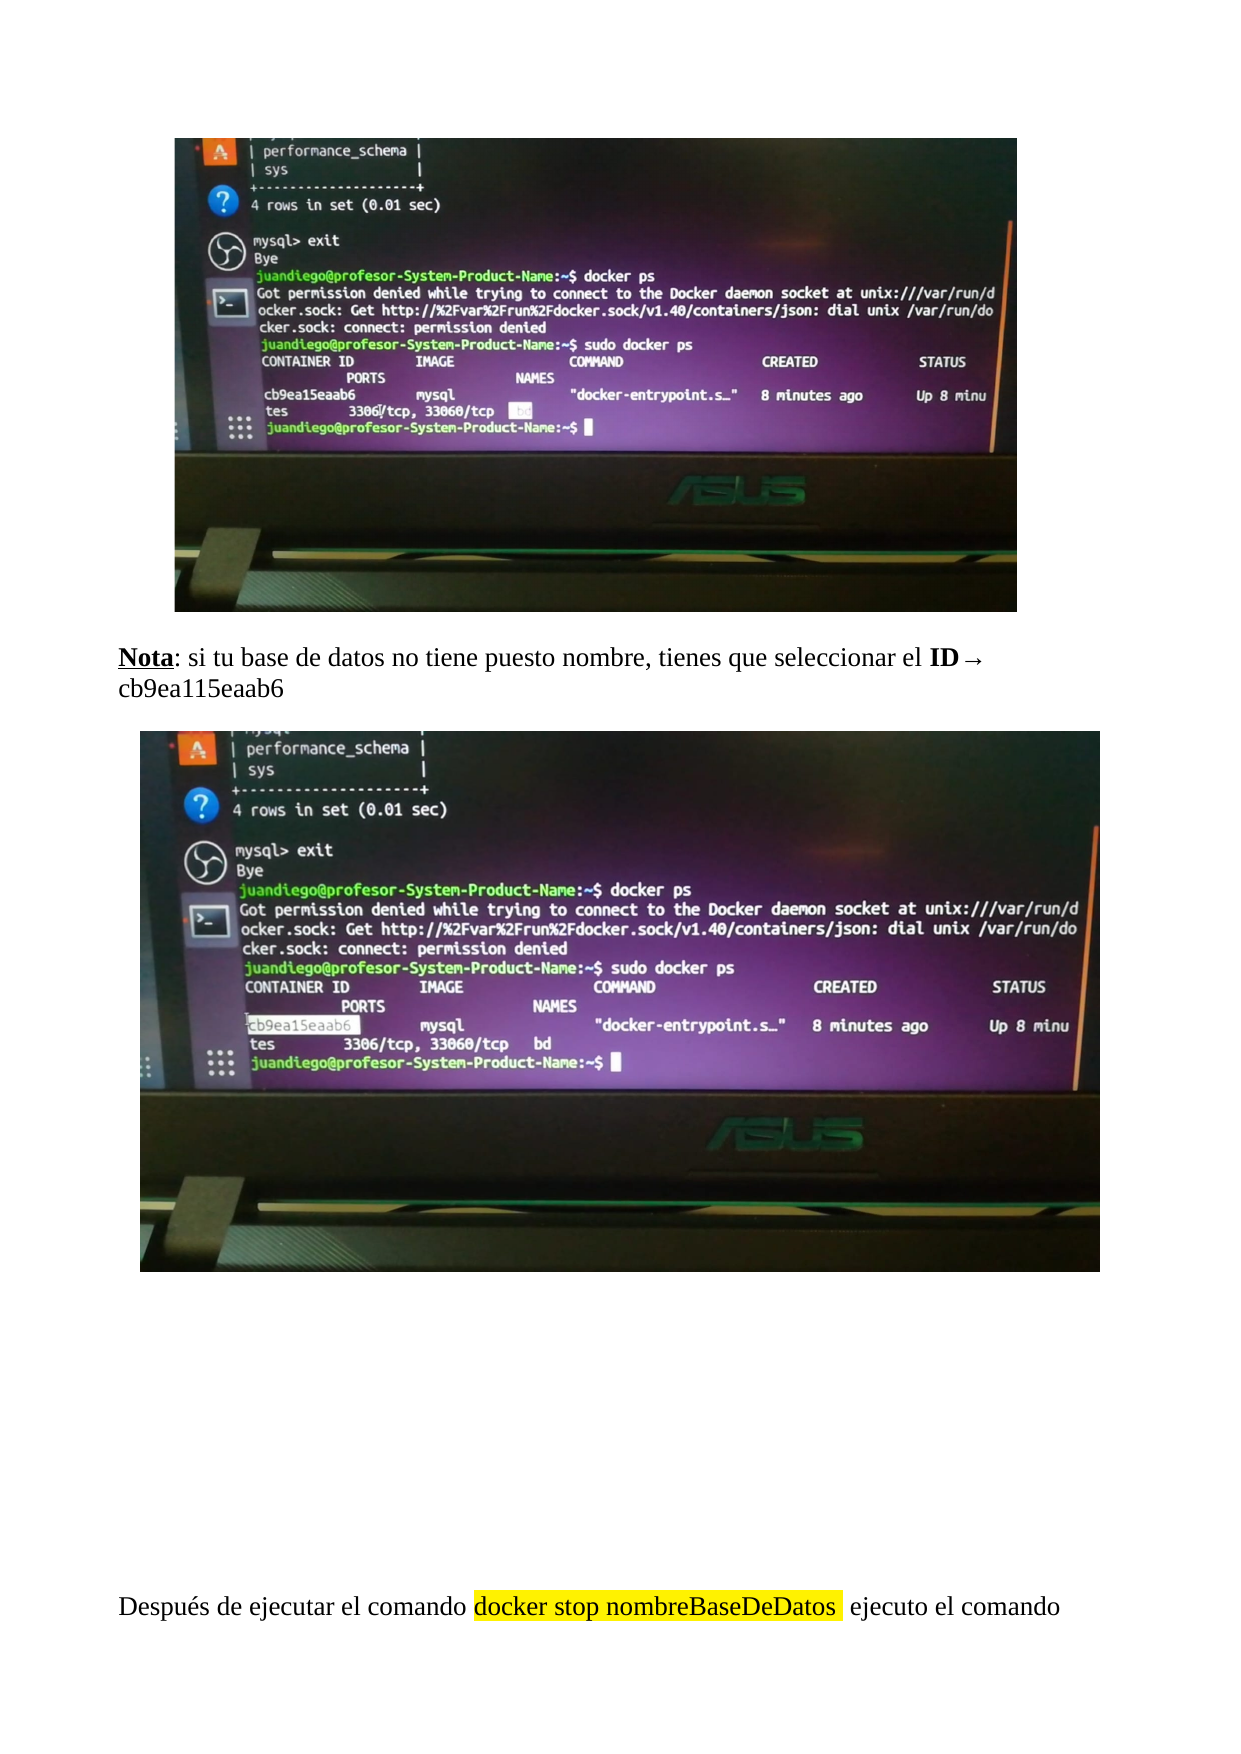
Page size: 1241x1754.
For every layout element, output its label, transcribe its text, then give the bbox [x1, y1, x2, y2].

text Después de ejecutar el comando docker stop nombreBaseDeDatos ejecuto el comando [118, 1590, 1122, 1621]
text Nota: si tu base de datos no tiene puesto nombre, tienes que seleccionar el ID→ [118, 641, 1122, 672]
text cb9ea115eaab6 [118, 672, 1122, 703]
picture [174, 138, 1017, 612]
picture [140, 731, 1100, 1272]
